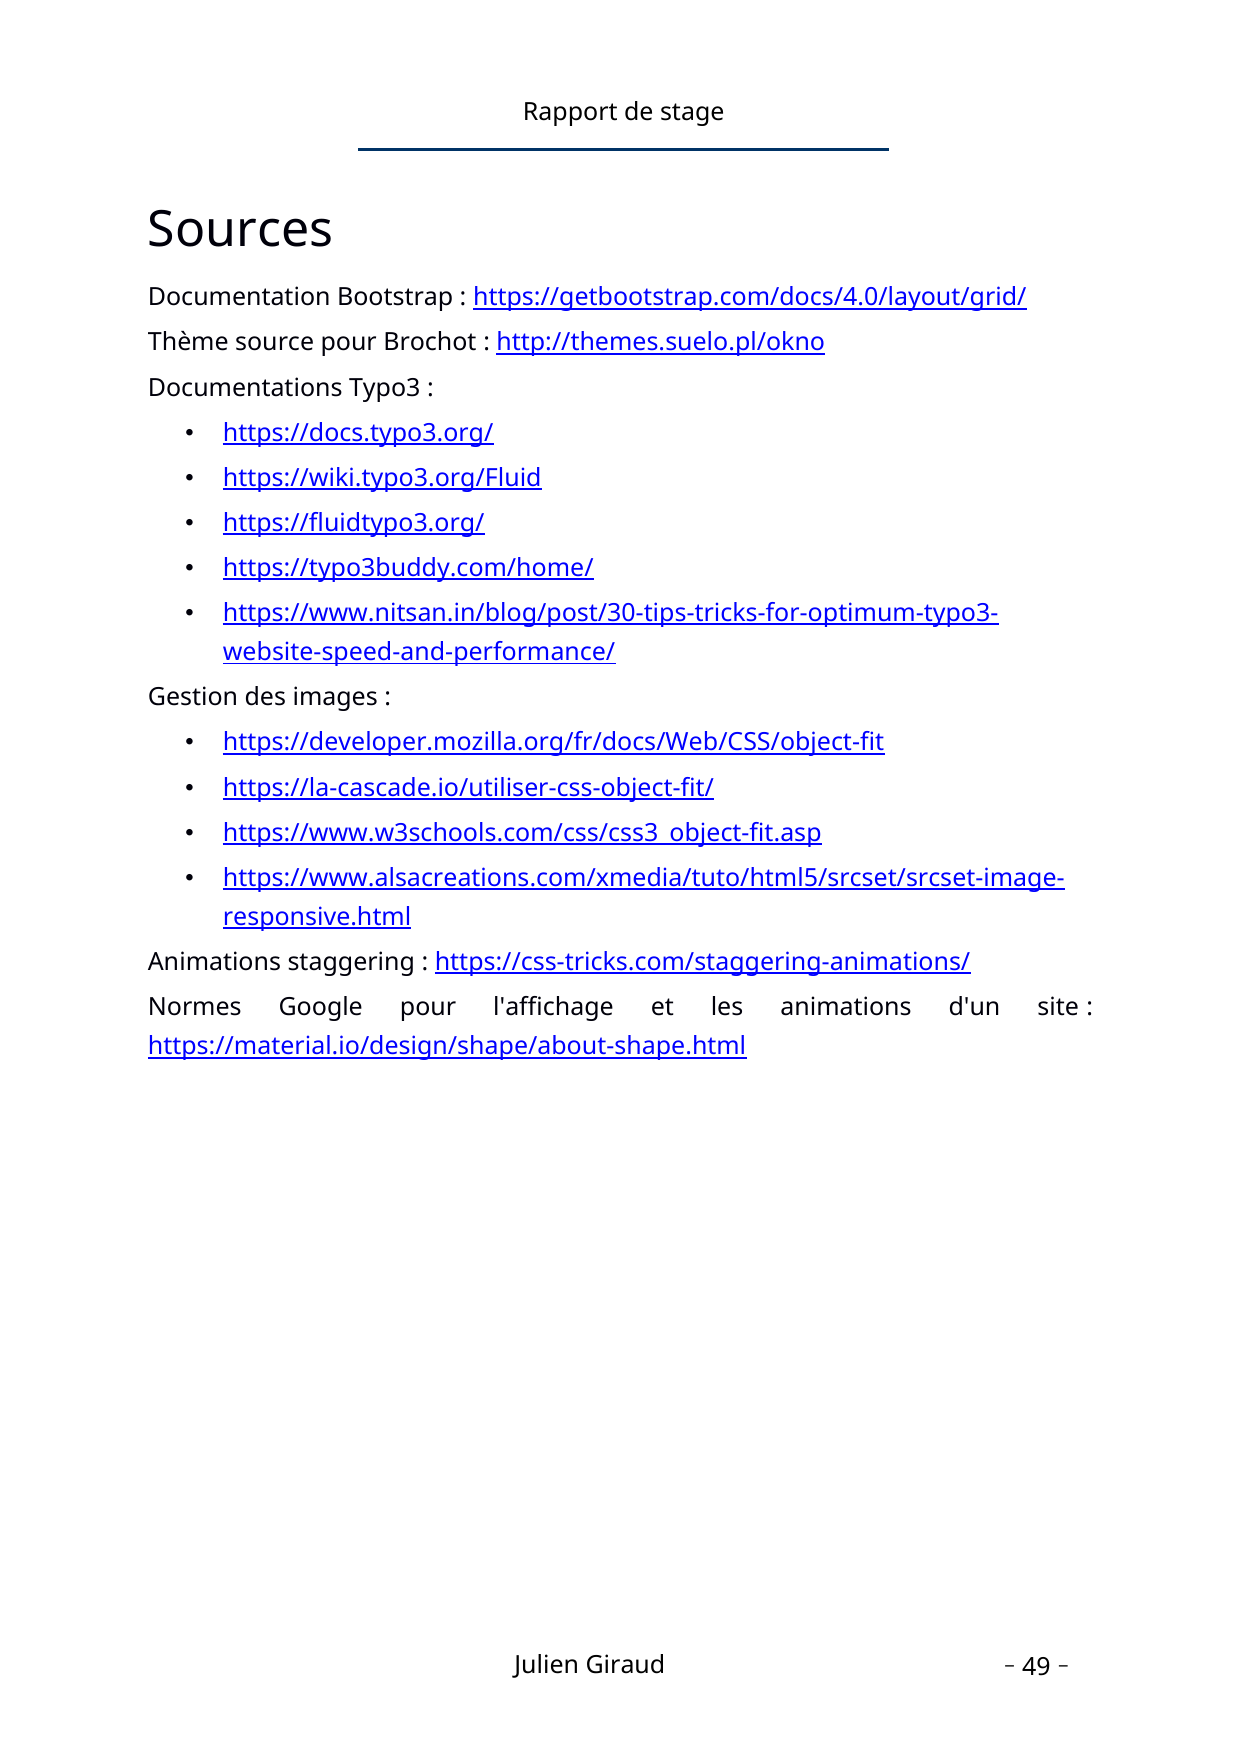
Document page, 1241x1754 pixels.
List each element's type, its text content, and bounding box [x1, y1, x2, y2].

list https://developer.mozilla.org/fr/docs/Web/CSS/object-fit [185, 724, 1093, 758]
list https://la-cascade.io/utiliser-css-object-fit/ [185, 769, 1093, 803]
list https://www.w3schools.com/css/css3_object-fit.asp [185, 814, 1093, 848]
text Animations staggering : https://css-tricks.com/staggering-animations/ [148, 944, 1093, 978]
list https://docs.typo3.org/ [185, 414, 1093, 448]
list https://fluidtypo3.org/ [185, 504, 1093, 538]
text Gestion des images : [148, 679, 1093, 713]
text Documentation Bootstrap : https://getbootstrap.com/docs/4.0/layout/grid/ [148, 279, 1093, 313]
list https://www.nitsan.in/blog/post/30-tips-tricks-for-optimum-typo3-website-speed-and-performance/ [185, 595, 1093, 668]
list https://wiki.typo3.org/Fluid [185, 459, 1093, 493]
text Thème source pour Brochot : http://themes.suelo.pl/okno [148, 324, 1093, 358]
text Sources [148, 193, 1093, 261]
text Normes Google pour l'affichage et les animations d'un site : https://material.io/design/shape/about-shape.html [148, 989, 1093, 1062]
list https://www.alsacreations.com/xmedia/tuto/html5/srcset/srcset-image-responsive.html [185, 859, 1093, 933]
text Documentations Typo3 : [148, 369, 1093, 403]
list https://typo3buddy.com/home/ [185, 549, 1093, 584]
